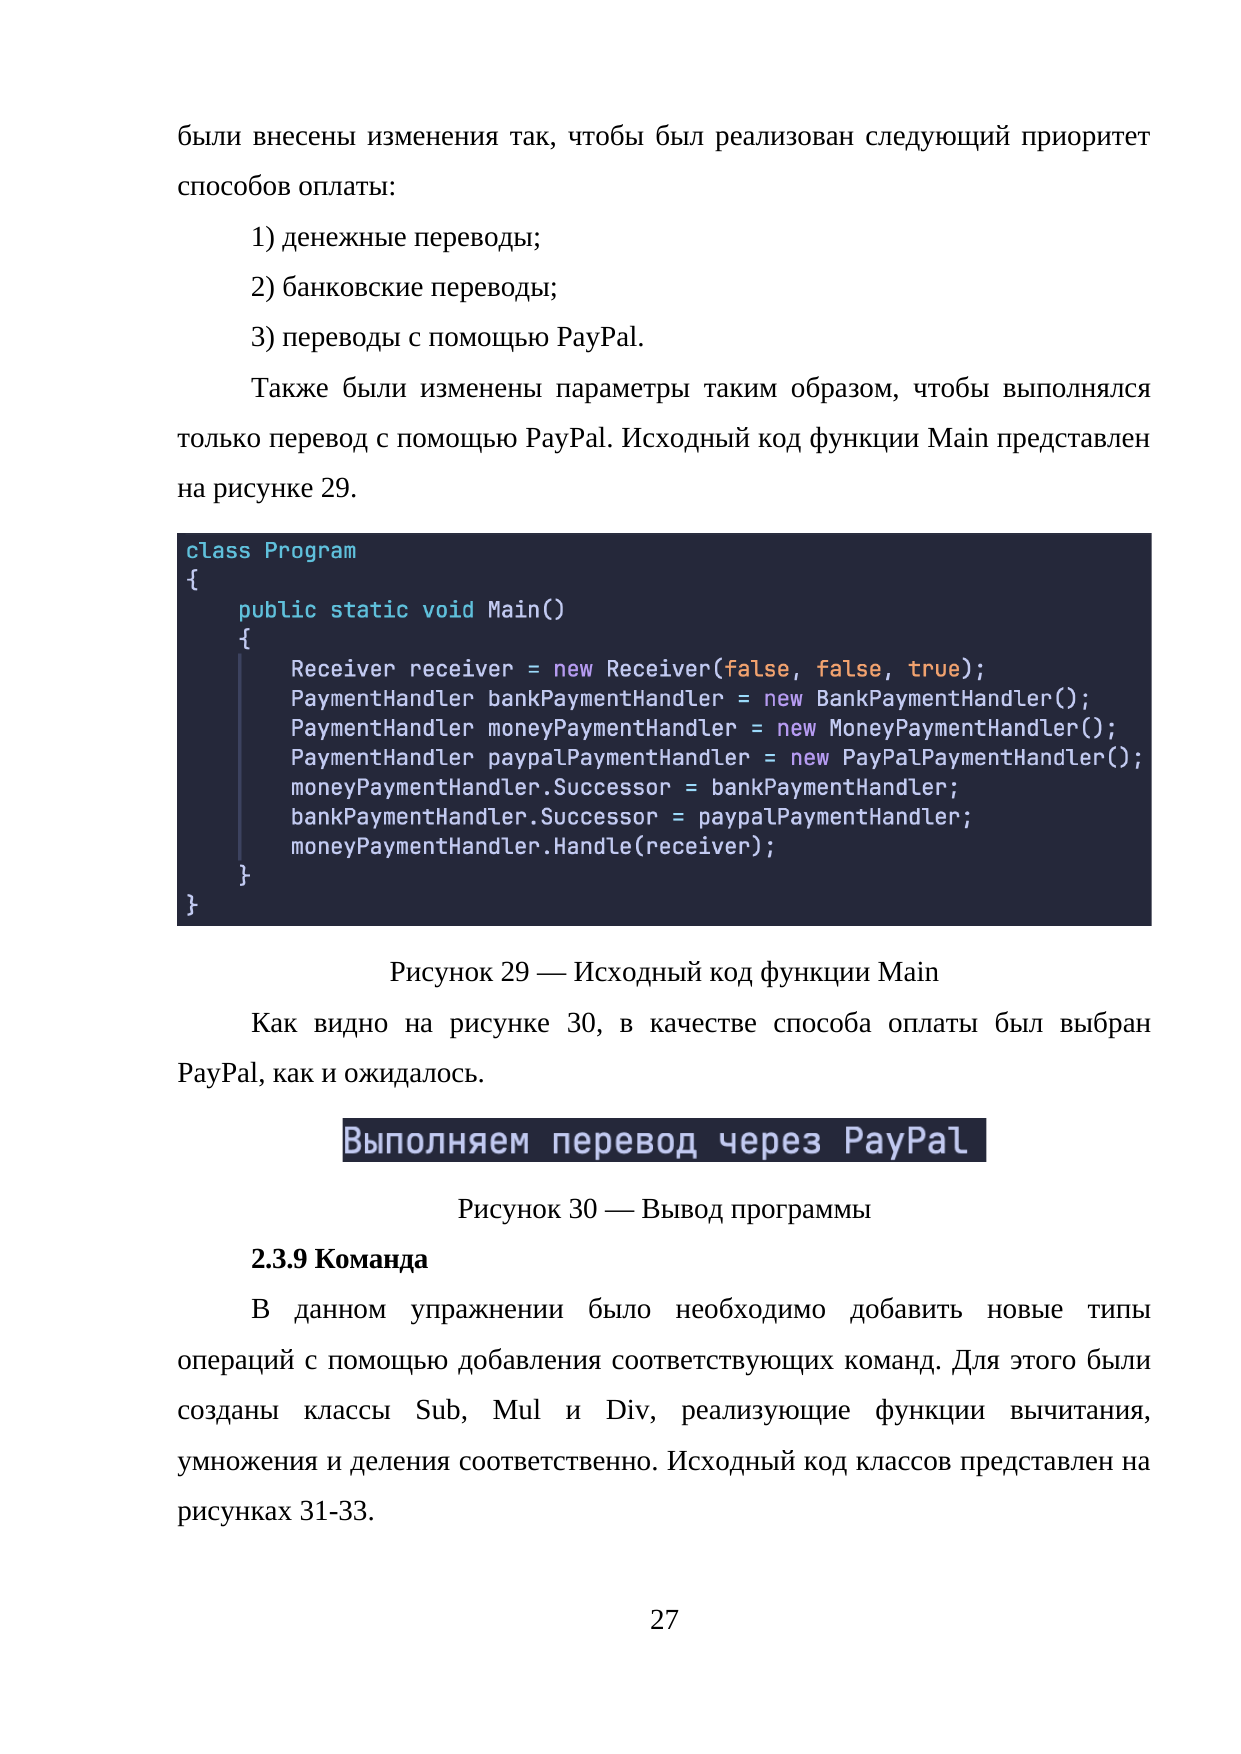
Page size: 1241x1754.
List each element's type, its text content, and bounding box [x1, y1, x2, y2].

picture [342, 1118, 987, 1162]
subtitle Команда [177, 1241, 1152, 1275]
text Рисунок 29 — Исходный код функции Main [177, 926, 1152, 988]
text Также были изменены параметры таким образом, чтобы выполнялся только перевод с помощью PayPal. Исходный код функции Main представлен на рисунке 29. [177, 370, 1152, 504]
list переводы с помощью PayPal. [177, 319, 1152, 353]
text В данном упражнении было необходимо добавить новые типы операций с помощью добавления соответствующих команд. Для этого были созданы классы Sub, Mul и Div, реализующие функции вычитания, умножения и деления соответственно. Исходный код классов представлен на рисунках 31-33. [177, 1292, 1152, 1526]
text были внесены изменения так, чтобы был реализован следующий приоритет способов оплаты: [177, 118, 1152, 202]
list банковские переводы; [177, 269, 1152, 303]
picture [177, 533, 1152, 926]
text Рисунок 30 — Вывод программы [342, 1162, 986, 1224]
text Как видно на рисунке 30, в качестве способа оплаты был выбран PayPal, как и ожидалось. [177, 1005, 1152, 1089]
list денежные переводы; [177, 219, 1152, 252]
